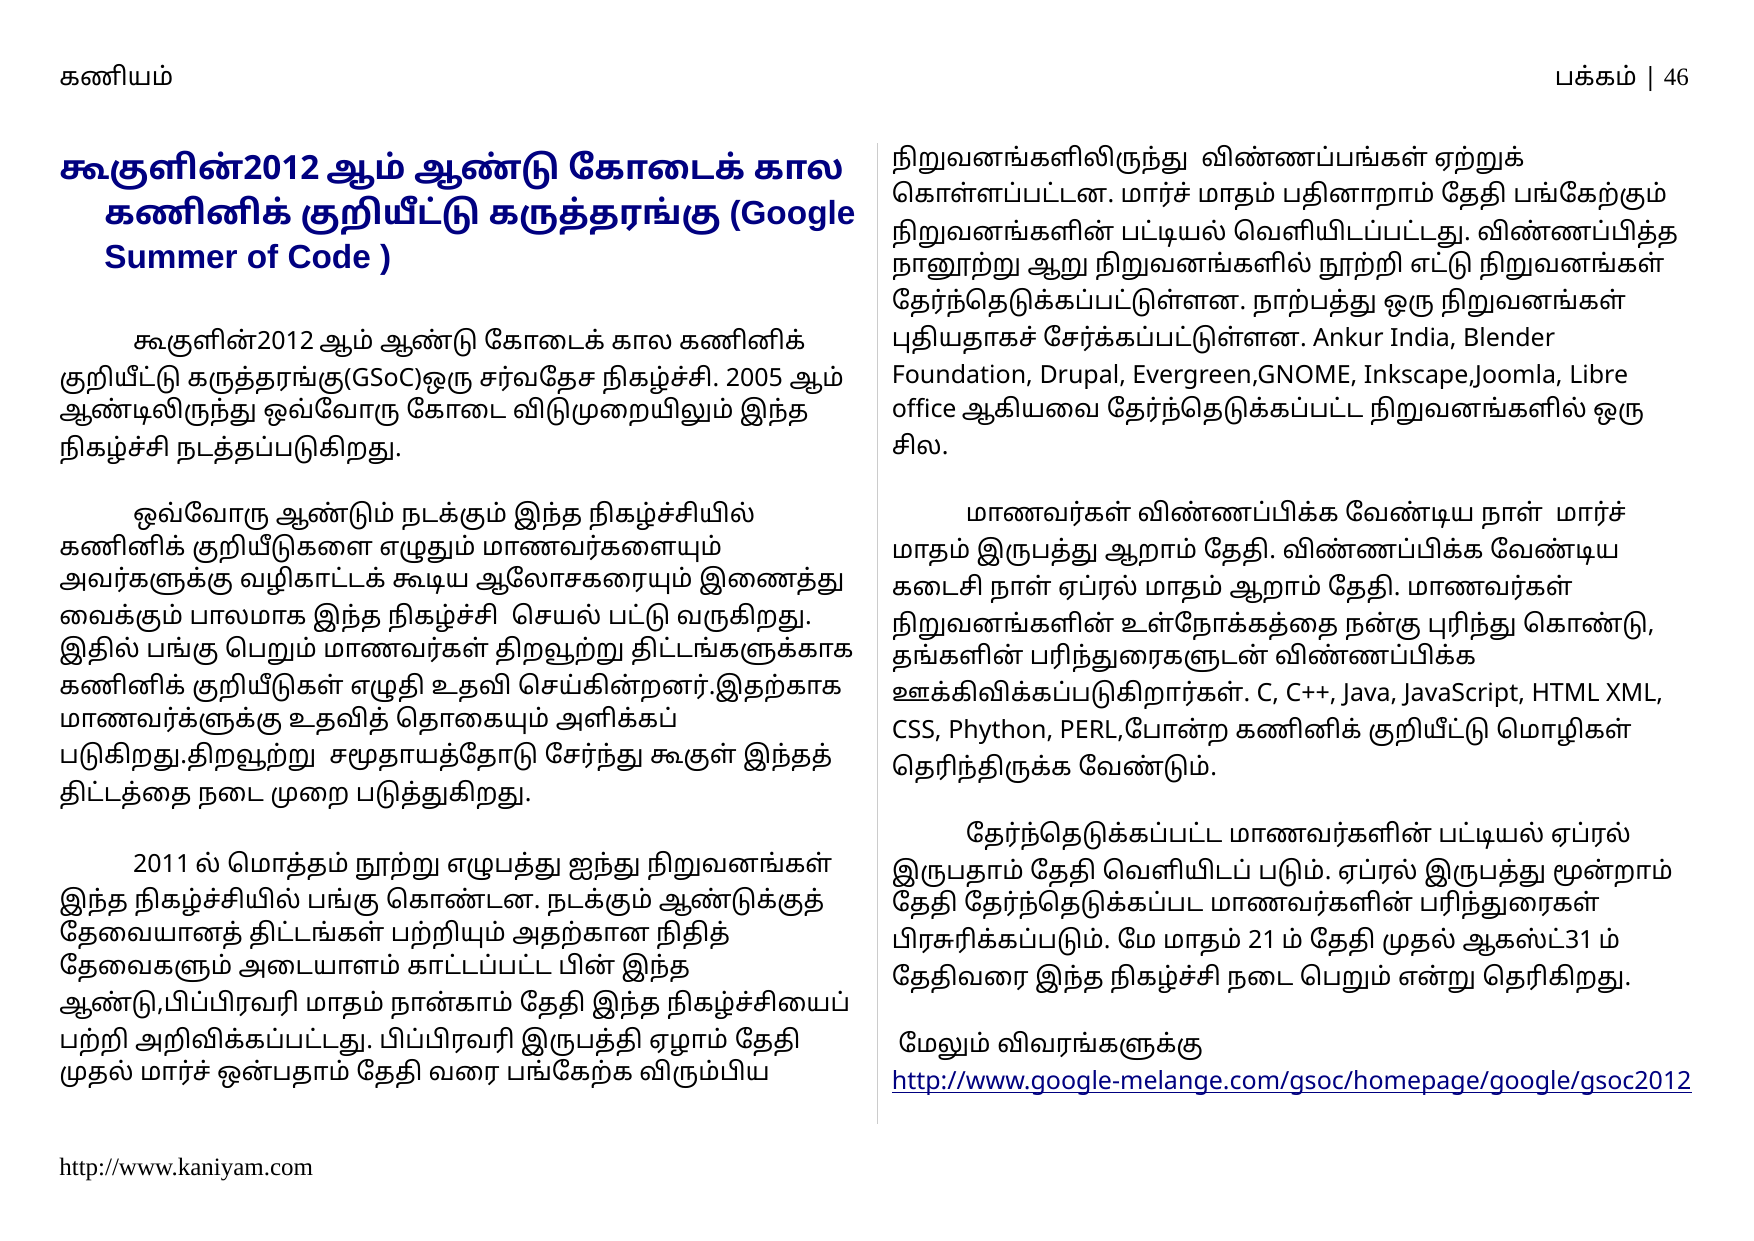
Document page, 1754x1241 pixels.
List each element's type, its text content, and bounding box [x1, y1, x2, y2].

subtitle தேர்ந்தெடுக்கப்பட்ட மாணவர்களின் பட்டியல் ஏப்ரல் இருபதாம் தேதி வெளியிடப் படும். ஏப்ரல் இருபத்து மூன்றாம் தேதி தேர்ந்தெடுக்கப்பட மாணவர்களின் பரிந்துரைகள் பிரசுரிக்கப்படும். மே மாதம் 21ம் தேதி முதல் ஆகஸ்ட்31ம் தேதிவரை இந்த நிகழ்ச்சி நடை பெறும் என்று தெரிகிறது. [892, 820, 1695, 996]
subtitle ஒவ்வோரு ஆண்டும் நடக்கும் இந்த நிகழ்ச்சியில் கணினிக் குறியீடுகளை எழுதும் மாணவர்களையும் அவர்களுக்கு வழிகாட்டக் கூடிய ஆலோசகரையும் இணைத்து வைக்கும் பாலமாக இந்த நிகழ்ச்சி செயல் பட்டு வருகிறது. இதில் பங்கு பெறும் மாணவர்கள் திறவூற்று திட்டங்களுக்காக கணினிக் குறியீடுகள் எழுதி உதவி செய்கின்றனர்.இதற்காக மாணவர்க்ளுக்கு உதவித் தொகையும் அளிக்கப் படுகிறது.திறவூற்று சமூதாயத்தோடு சேர்ந்து கூகுள் இந்தத் திட்டத்தை நடை முறை படுத்துகிறது. [59, 500, 862, 811]
subtitle மாணவர்கள் விண்ணப்பிக்க வேண்டிய நாள் மார்ச் மாதம் இருபத்து ஆறாம் தேதி. விண்ணப்பிக்க வேண்டிய கடைசி நாள் ஏப்ரல் மாதம் ஆறாம் தேதி. மாணவர்கள் நிறுவனங்களின் உள்நோக்கத்தை நன்கு புரிந்து கொண்டு, தங்களின் பரிந்துரைகளுடன் விண்ணப்பிக்க ஊக்கிவிக்கப்படுகிறார்கள். C, C++, Java, JavaScript, HTML XML, CSS, Phython, PERL,போன்ற கணினிக் குறியீட்டு மொழிகள் தெரிந்திருக்க வேண்டும். [892, 499, 1695, 786]
subtitle மேலும் விவரங்களுக்கு http://www.google-melange.com/gsoc/homepage/google/gsoc2012 [892, 1030, 1695, 1097]
subtitle கூகுளின்2012ஆம் ஆண்டு கோடைக் கால கணினிக் குறியீட்டு கருத்தரங்கு (Google Summer of Code ) [59, 143, 862, 276]
subtitle நிறுவனங்களிலிருந்து விண்ணப்பங்கள் ஏற்றுக் கொள்ளப்பட்டன. மார்ச் மாதம் பதினாறாம் தேதி பங்கேற்கும் நிறுவனங்களின் பட்டியல் வெளியிடப்பட்டது. விண்ணப்பித்த நானூற்று ஆறு நிறுவனங்களில் நூற்றி எட்டு நிறுவனங்கள் தேர்ந்தெடுக்கப்பட்டுள்ளன. நாற்பத்து ஒரு நிறுவனங்கள் புதியதாகச் சேர்க்கப்பட்டுள்ளன. Ankur India, Blender Foundation, Drupal, Evergreen,GNOME, Inkscape,Joomla, Libre officeஆகியவை தேர்ந்தெடுக்கப்பட்ட நிறுவனங்களில் ஒரு சில. [892, 143, 1695, 465]
subtitle 2011ல் மொத்தம் நூற்று எழுபத்து ஐந்து நிறுவனங்கள் இந்த நிகழ்ச்சியில் பங்கு கொண்டன. நடக்கும் ஆண்டுக்குத் தேவையானத் திட்டங்கள் பற்றியும் அதற்கான நிதித் தேவைகளும் அடையாளம் காட்டப்பட்ட பின் இந்த ஆண்டு,பிப்பிரவரி மாதம் நான்காம் தேதி இந்த நிகழ்ச்சியைப் பற்றி அறிவிக்கப்பட்டது. பிப்பிரவரி இருபத்தி ஏழாம் தேதி முதல் மார்ச் ஒன்பதாம் தேதி வரை பங்கேற்க விரும்பிய [59, 845, 862, 1091]
subtitle கூகுளின்2012ஆம் ஆண்டு கோடைக் கால கணினிக் குறியீட்டு கருத்தரங்கு(GSoC)ஒரு சர்வதேச நிகழ்ச்சி. 2005 ஆம் ஆண்டிலிருந்து ஒவ்வோரு கோடை விடுமுறையிலும் இந்த நிகழ்ச்சி நடத்தப்படுகிறது. [59, 323, 862, 466]
